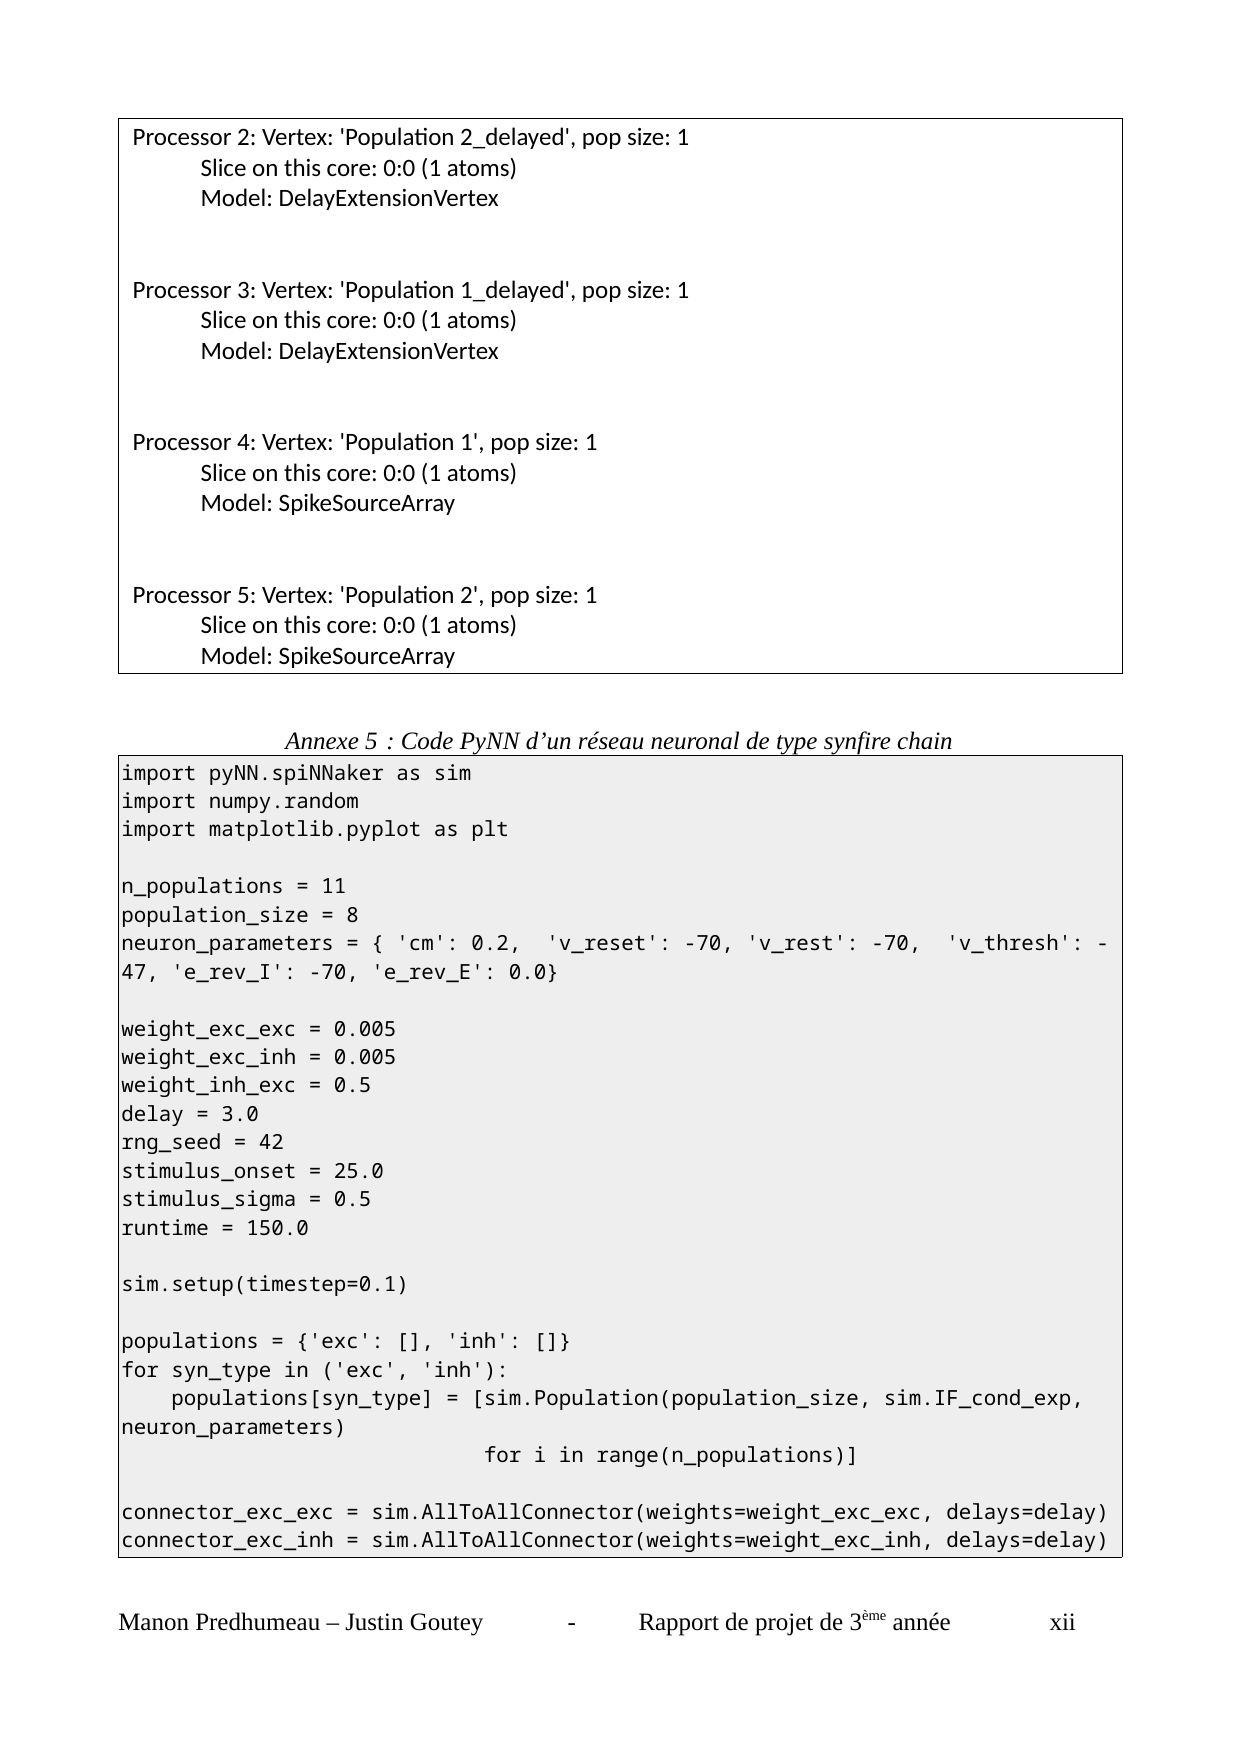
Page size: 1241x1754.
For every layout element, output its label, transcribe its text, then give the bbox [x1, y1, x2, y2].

text stimulus_sigma = 0.5 [119, 1181, 1122, 1210]
text rng_seed = 42 [119, 1124, 1122, 1153]
text stimulus_onset = 25.0 [119, 1153, 1122, 1181]
text runtime = 150.0 [119, 1210, 1122, 1238]
text for i in range(n_populations)] [119, 1437, 1122, 1466]
text populations = {'exc': [], 'inh': []} [119, 1323, 1122, 1352]
text weight_exc_inh = 0.005 [119, 1039, 1122, 1067]
text population_size = 8 [119, 897, 1122, 925]
text import pyNN.spiNNaker as sim [119, 756, 1122, 783]
text delay = 3.0 [119, 1096, 1122, 1124]
text for syn_type in ('exc', 'inh'): [119, 1352, 1122, 1380]
text connector_exc_exc = sim.AllToAllConnector(weights=weight_exc_exc, delays=delay) [119, 1494, 1122, 1522]
text import numpy.random [119, 783, 1122, 812]
text import matplotlib.pyplot as plt [119, 812, 1122, 840]
text populations[syn_type] = [sim.Population(population_size, sim.IF_cond_exp, neuron_parameters) [119, 1380, 1122, 1437]
text Annexe 5 : Code PyNN d’un réseau neuronal de type synfire chain [118, 726, 1122, 755]
text weight_inh_exc = 0.5 [119, 1067, 1122, 1096]
text neuron_parameters = { 'cm': 0.2, 'v_reset': -70, 'v_rest': -70, 'v_thresh': -47, 'e_rev_I': -70, 'e_rev_E': 0.0} [119, 925, 1122, 982]
text Processor 2: Vertex: 'Population 2_delayed', pop size: 1 Slice on this core: 0:0 (1 atoms) Model: DelayExtensionVertex Processor 3: Vertex: 'Population 1_delayed', pop size: 1 Slice on this core: 0:0 (1 atoms) Model: DelayExtensionVertex Processor 4: Vertex: 'Population 1', pop size: 1 Slice on this core: 0:0 (1 atoms) Model: SpikeSourceArray Processor 5: Vertex: 'Population 2', pop size: 1 Slice on this core: 0:0 (1 atoms) Model: SpikeSourceArray [119, 119, 1122, 673]
text connector_exc_inh = sim.AllToAllConnector(weights=weight_exc_inh, delays=delay) [119, 1522, 1122, 1557]
text weight_exc_exc = 0.005 [119, 1011, 1122, 1039]
text sim.setup(timestep=0.1) [119, 1267, 1122, 1295]
text n_populations = 11 [119, 868, 1122, 897]
